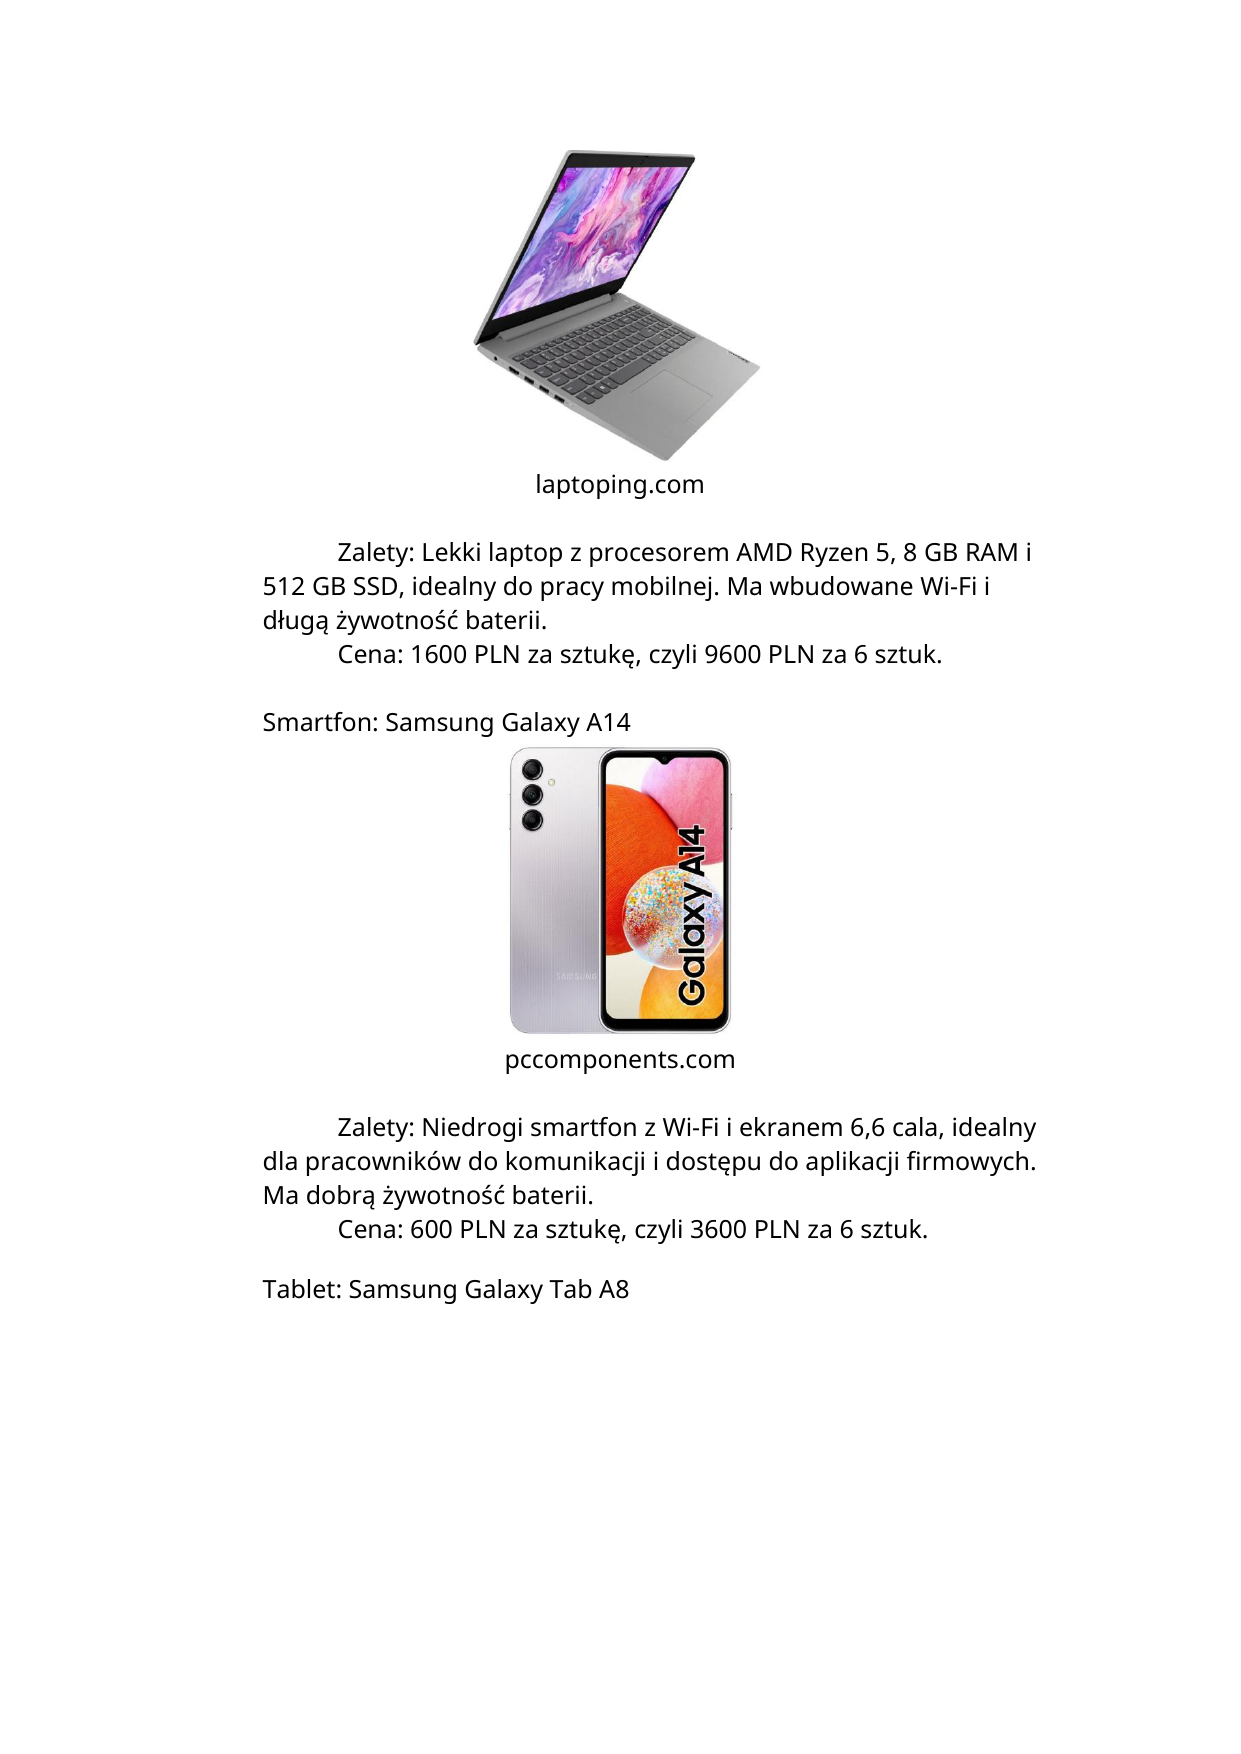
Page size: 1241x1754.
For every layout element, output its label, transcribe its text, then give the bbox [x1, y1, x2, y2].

text Zalety: Lekki laptop z procesorem AMD Ryzen 5, 8 GB RAM i 512 GB SSD, idealny do pracy mobilnej. Ma wbudowane Wi-Fi i długą żywotność baterii. [262, 535, 1053, 637]
text Smartfon: Samsung Galaxy A14 [187, 705, 1053, 739]
text laptoping.com [187, 467, 1053, 501]
picture [473, 150, 767, 467]
picture [468, 739, 772, 1042]
text Zalety: Niedrogi smartfon z Wi-Fi i ekranem 6,6 cala, idealny dla pracowników do komunikacji i dostępu do aplikacji firmowych. Ma dobrą żywotność baterii. [262, 1110, 1053, 1212]
text pccomponents.com [187, 1042, 1053, 1076]
text Cena: 600 PLN za sztukę, czyli 3600 PLN za 6 sztuk. [187, 1212, 1053, 1246]
text Tablet: Samsung Galaxy Tab A8 [187, 1272, 1053, 1306]
text Cena: 1600 PLN za sztukę, czyli 9600 PLN za 6 sztuk. [262, 637, 1053, 671]
